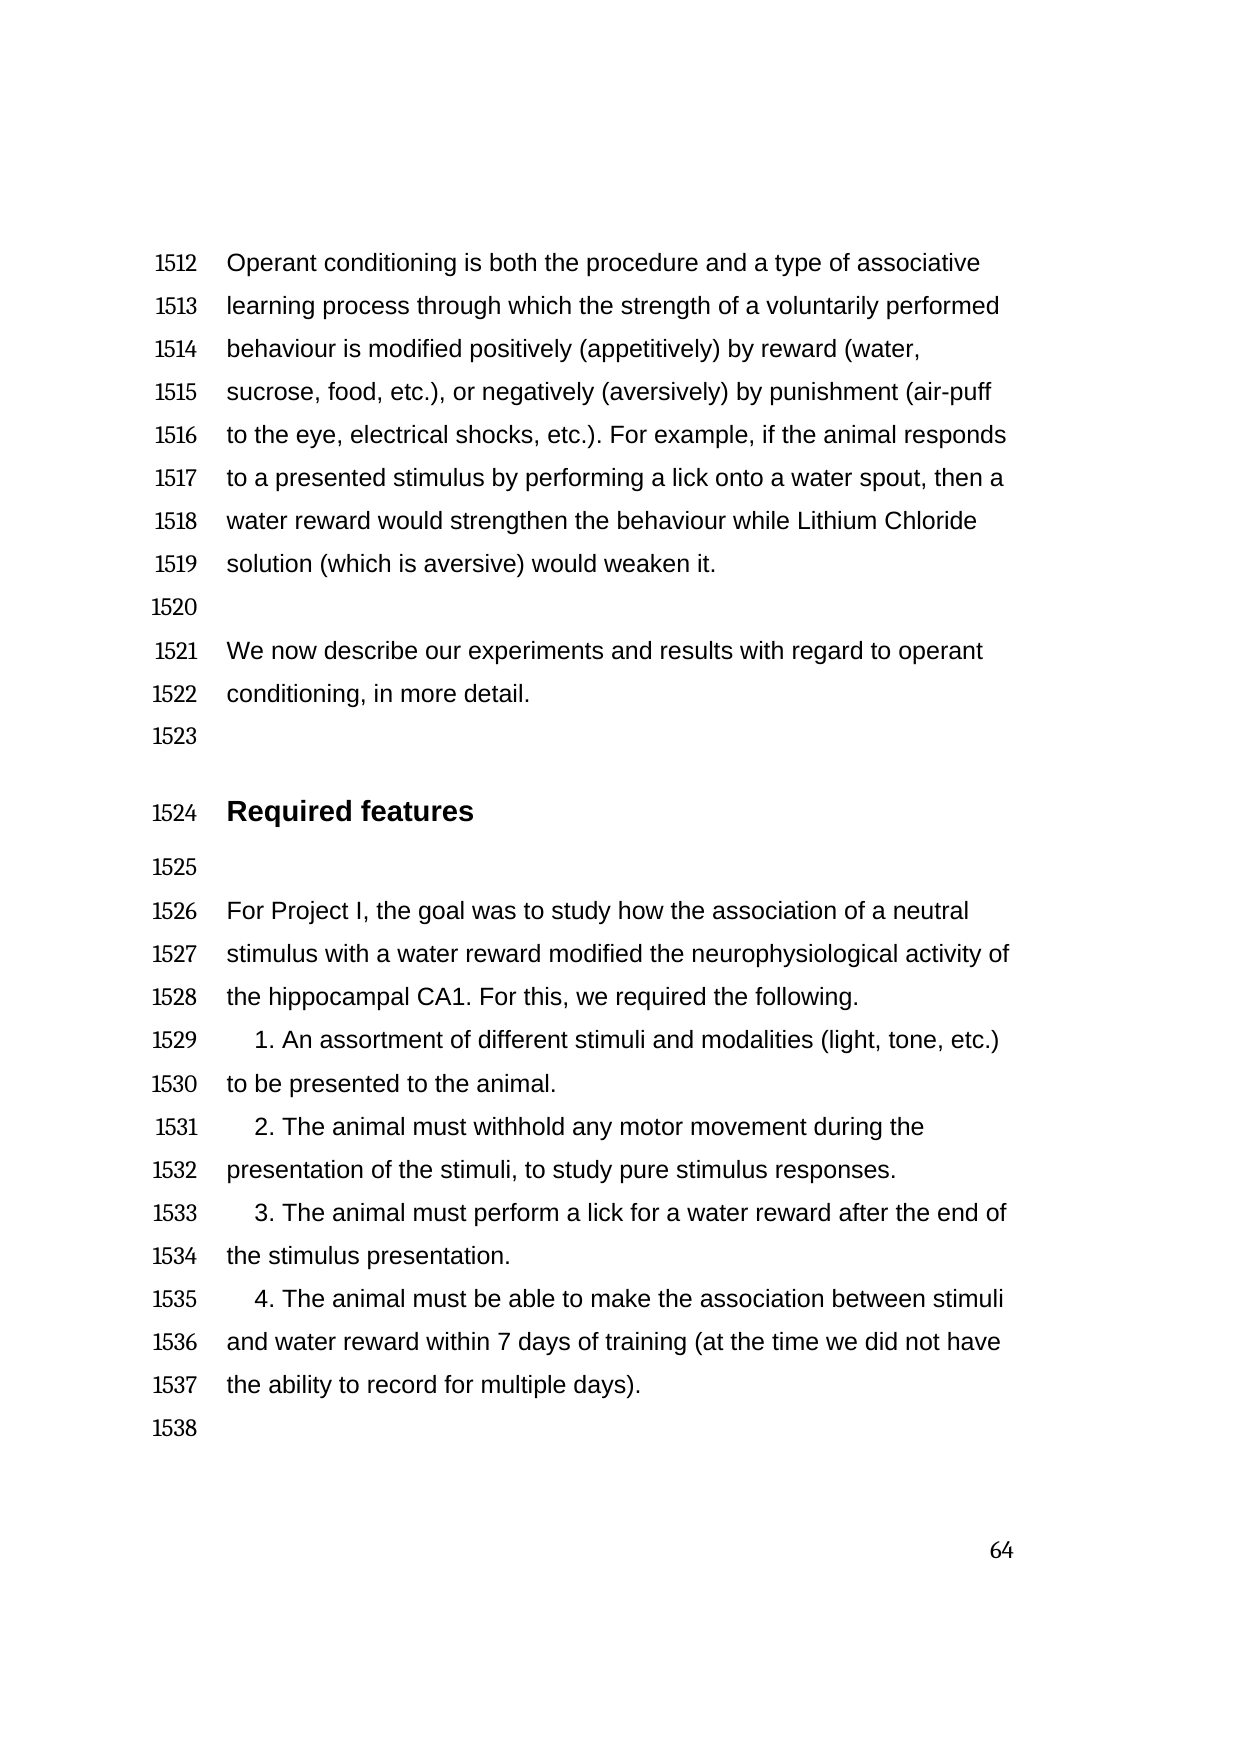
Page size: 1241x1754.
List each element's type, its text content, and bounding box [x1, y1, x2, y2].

subtitle Required features [226, 794, 1014, 828]
text 1. An assortment of different stimuli and modalities (light, tone, etc.) to be presented to the animal. [226, 1025, 1014, 1097]
text 4. The animal must be able to make the association between stimuli and water reward within 7 days of training (at the time we did not have the ability to record for multiple days). [226, 1284, 1014, 1399]
text 2. The animal must withhold any motor movement during the presentation of the stimuli, to study pure stimulus responses. [226, 1112, 1014, 1183]
text 3. The animal must perform a lick for a water reward after the end of the stimulus presentation. [226, 1198, 1014, 1270]
text Operant conditioning is both the procedure and a type of associative learning process through which the strength of a voluntarily performed behaviour is modified positively (appetitively) by reward (water, sucrose, food, etc.), or negatively (aversively) by punishment (air-puff to the eye, electrical shocks, etc.). For example, if the animal responds to a presented stimulus by performing a lick onto a water spout, then a water reward would strengthen the behaviour while Lithium Chloride solution (which is aversive) would weaken it. [226, 248, 1014, 578]
text We now describe our experiments and results with regard to operant conditioning, in more detail. [226, 636, 1014, 708]
text For Project I, the goal was to study how the association of a neutral stimulus with a water reward modified the neurophysiological activity of the hippocampal CA1. For this, we required the following. [226, 896, 1014, 1011]
